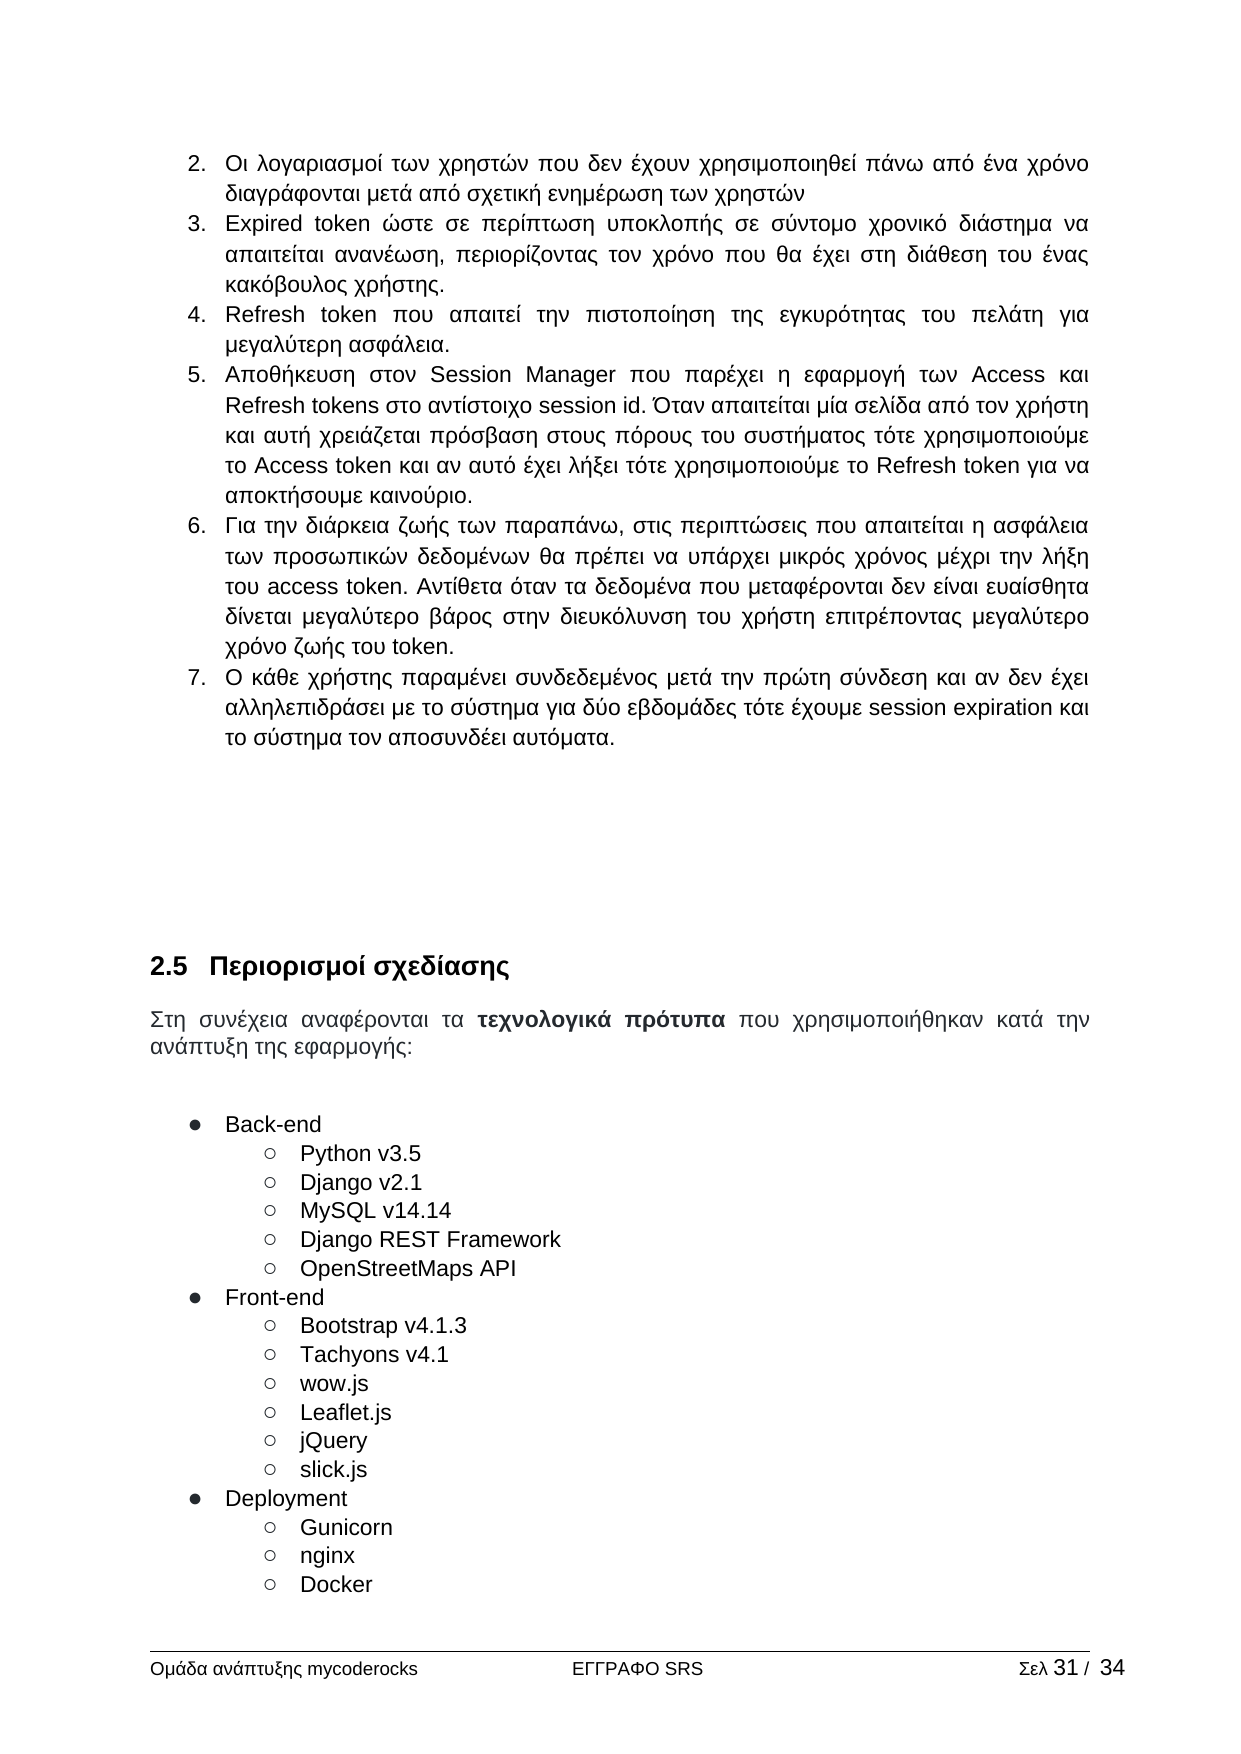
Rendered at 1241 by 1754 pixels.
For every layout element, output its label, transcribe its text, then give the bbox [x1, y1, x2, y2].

list slick.js [262, 1454, 1090, 1483]
list Bootstrap v4.1.3 [262, 1310, 1090, 1339]
list Django REST Framework [262, 1224, 1090, 1253]
list nginx [262, 1540, 1090, 1569]
list Gunicorn [262, 1511, 1090, 1540]
list Django v2.1 [262, 1166, 1090, 1195]
list OpenStreetMaps API [262, 1253, 1090, 1281]
list Front-end [187, 1281, 1090, 1310]
list Για την διάρκεια ζωής των παραπάνω, στις περιπτώσεις που απαιτείται η ασφάλεια των προσωπικών δεδομένων θα πρέπει να υπάρχει μικρός χρόνος μέχρι την λήξη του access token. Αντίθετα όταν τα δεδομένα που μεταφέρονται δεν είναι ευαίσθητα δίνεται μεγαλύτερο βάρος στην διευκόλυνση του χρήστη επιτρέποντας μεγαλύτερο χρόνο ζωής του token. [187, 512, 1090, 660]
subtitle 2.5 Περιορισμοί σχεδίασης [150, 950, 1090, 981]
list wow.js [262, 1368, 1090, 1396]
list jQuery [262, 1425, 1090, 1454]
list Back-end [187, 1109, 1090, 1138]
list Ο κάθε χρήστης παραμένει συνδεδεμένος μετά την πρώτη σύνδεση και αν δεν έχει αλληλεπιδράσει με το σύστημα για δύο εβδομάδες τότε έχουμε session expiration και το σύστημα τον αποσυνδέει αυτόματα. [187, 663, 1090, 750]
list Docker [262, 1569, 1090, 1598]
list Tachyons v4.1 [262, 1339, 1090, 1368]
subtitle Στη συνέχεια αναφέρονται τα τεχνολογικά πρότυπα που χρησιμοποιήθηκαν κατά την ανάπτυξη της εφαρμογής: [150, 1006, 1090, 1059]
list Αποθήκευση στον Session Manager που παρέχει η εφαρμογή των Access και Refresh tokens στο αντίστοιχο session id. Όταν απαιτείται μία σελίδα από τον χρήστη και αυτή χρειάζεται πρόσβαση στους πόρους του συστήματος τότε χρησιμοποιούμε το Access token και αν αυτό έχει λήξει τότε χρησιμοποιούμε το Refresh token για να αποκτήσουμε καινούριο. [187, 361, 1090, 509]
list Expired token ώστε σε περίπτωση υποκλοπής σε σύντομο χρονικό διάστημα να απαιτείται ανανέωση, περιορίζοντας τον χρόνο που θα έχει στη διάθεση του ένας κακόβουλος χρήστης. [187, 210, 1090, 297]
list Leaflet.js [262, 1396, 1090, 1425]
list Refresh token που απαιτεί την πιστοποίηση της εγκυρότητας του πελάτη για μεγαλύτερη ασφάλεια. [187, 301, 1090, 358]
list Python v3.5 [262, 1138, 1090, 1166]
list MySQL v14.14 [262, 1195, 1090, 1224]
list Οι λογαριασμοί των χρηστών που δεν έχουν χρησιμοποιηθεί πάνω από ένα χρόνο διαγράφονται μετά από σχετική ενημέρωση των χρηστών [187, 150, 1090, 207]
list Deployment [187, 1483, 1090, 1511]
